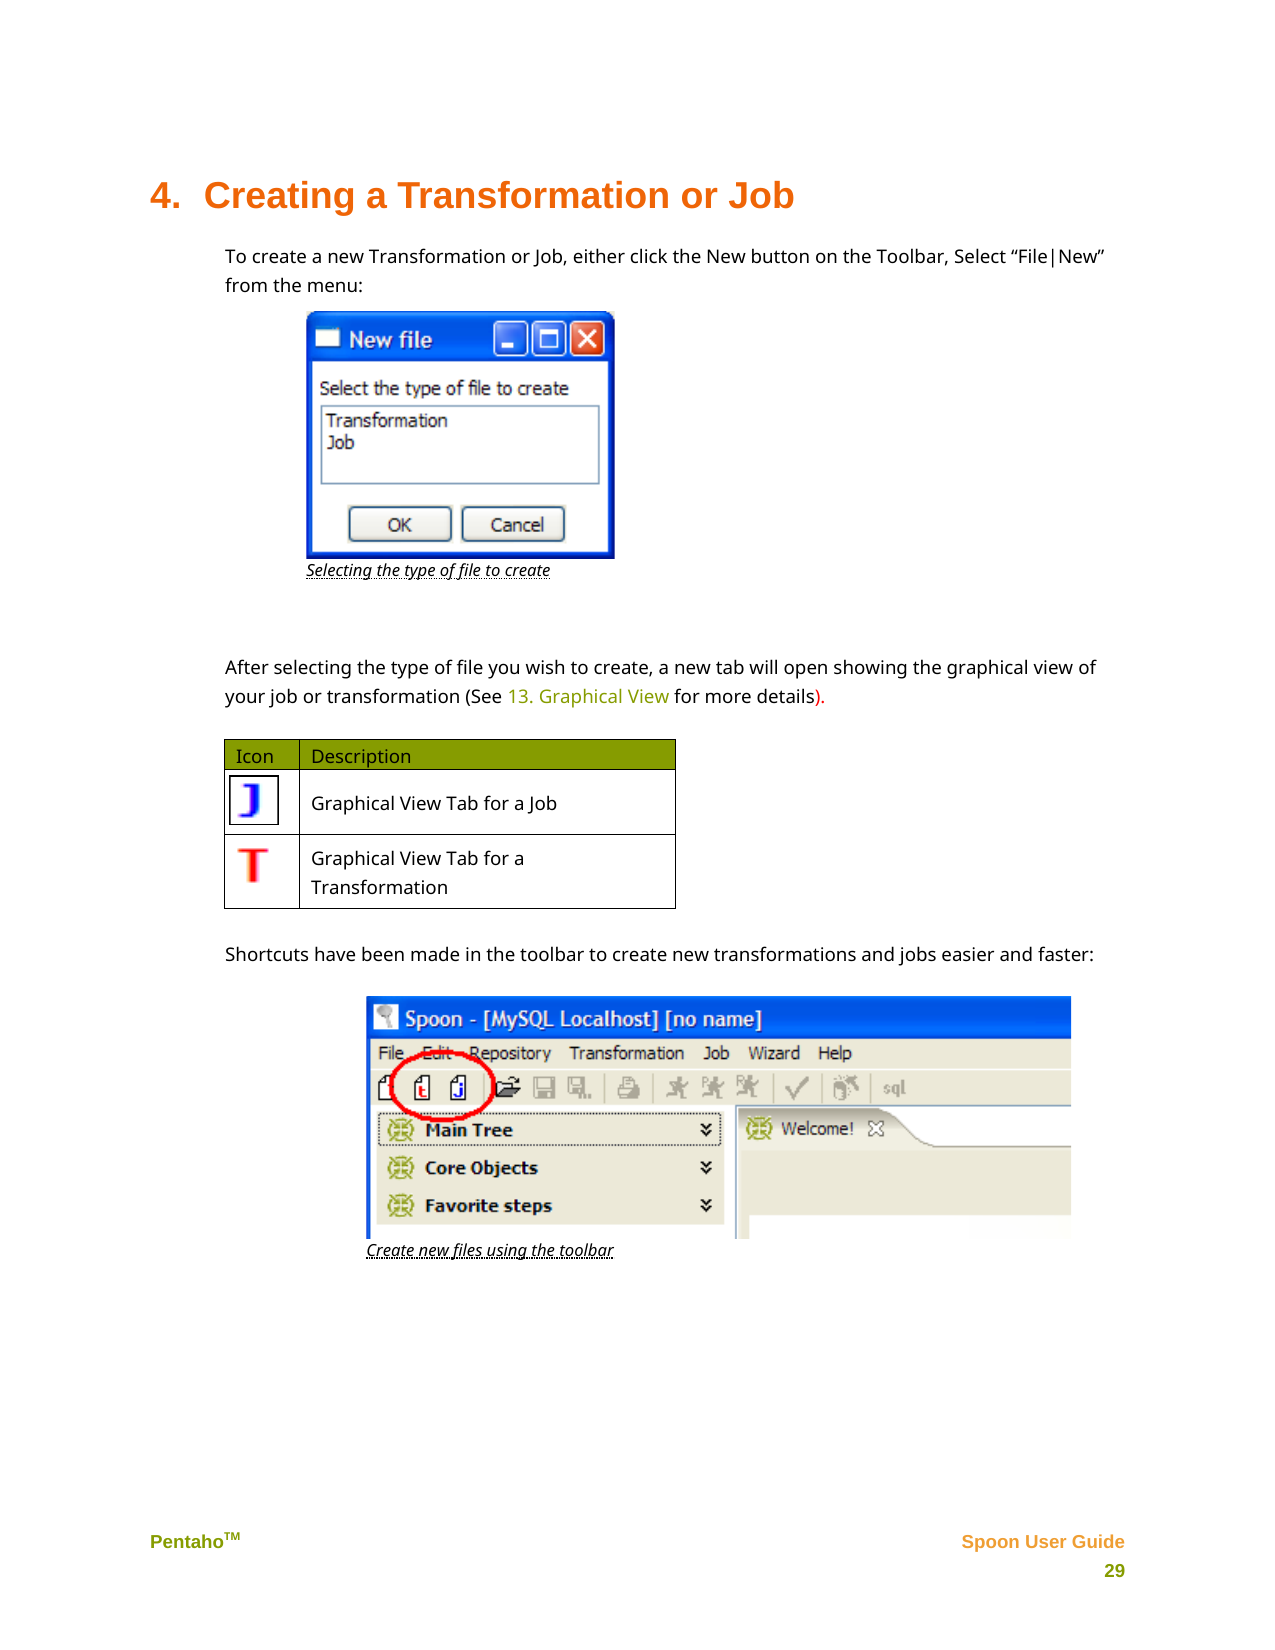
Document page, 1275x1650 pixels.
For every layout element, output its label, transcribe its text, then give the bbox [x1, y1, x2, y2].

table_cell [225, 835, 299, 907]
table_cell [225, 770, 299, 833]
table_cell Graphical View Tab for a Transformation [300, 835, 675, 907]
table_header Icon [225, 740, 299, 769]
text Selecting the type of file to create [306, 311, 842, 581]
text After selecting the type of file you wish to create, a new tab will open showing the graphical view of your job or transformation (See 13. Graphical View for more details). [225, 651, 1125, 709]
text Create new files using the toolbar [366, 1239, 990, 1261]
picture [230, 777, 278, 824]
text To create a new Transformation or Job, either click the New button on the Toolbar, Select “File|New” from the menu: [225, 240, 1125, 298]
picture [366, 996, 1072, 1239]
text Shortcuts have been made in the toolbar to create new transformations and jobs easier and faster: [225, 938, 1125, 967]
picture [230, 844, 278, 889]
subtitle Creating a Transformation or Job [150, 181, 1125, 216]
picture [306, 311, 615, 559]
table_header Description [300, 740, 675, 769]
table_cell Graphical View Tab for a Job [300, 770, 675, 833]
